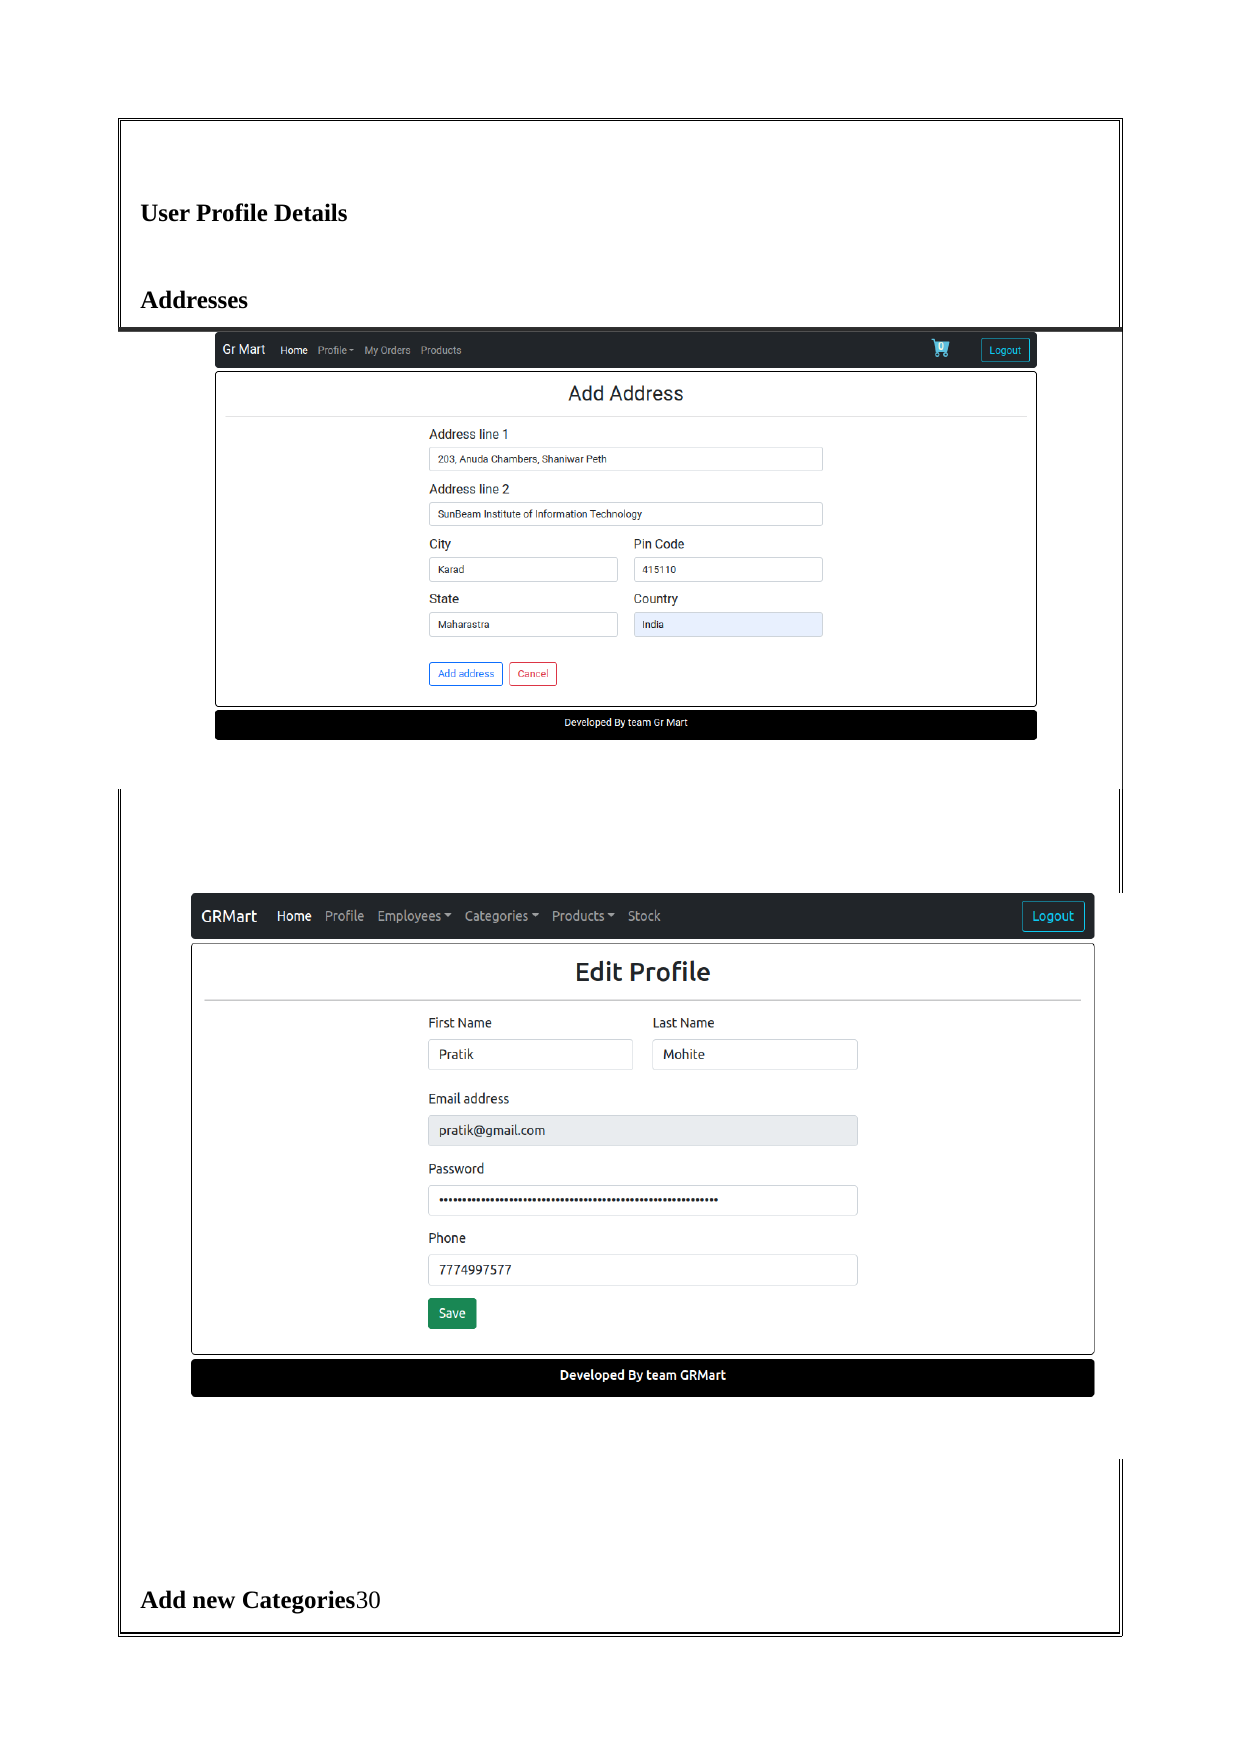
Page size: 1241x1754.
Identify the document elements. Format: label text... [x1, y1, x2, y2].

picture [140, 893, 1145, 1459]
text Addresses [140, 285, 1100, 313]
text User Profile Details [140, 198, 1100, 227]
picture [118, 327, 1123, 789]
